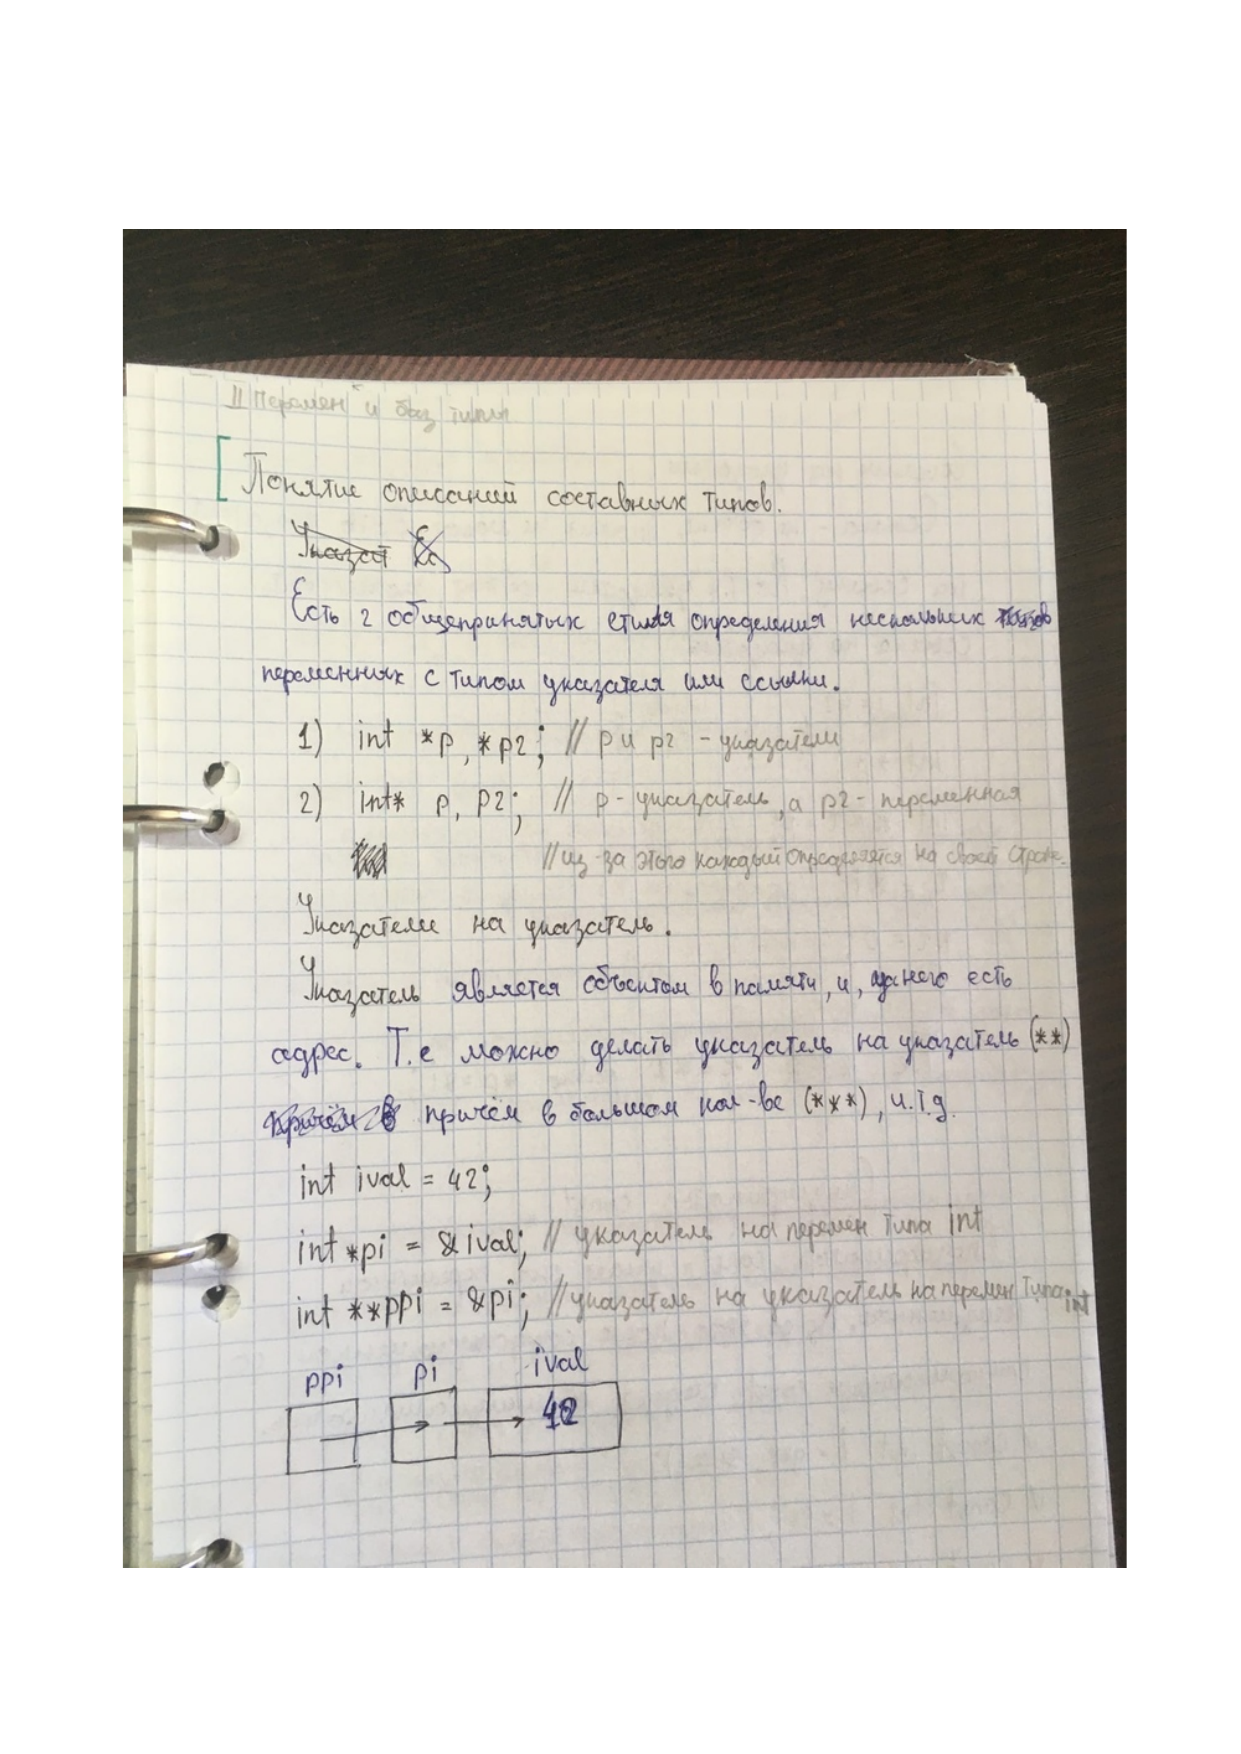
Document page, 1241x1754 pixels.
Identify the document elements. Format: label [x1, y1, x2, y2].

picture [122, 229, 1127, 1568]
